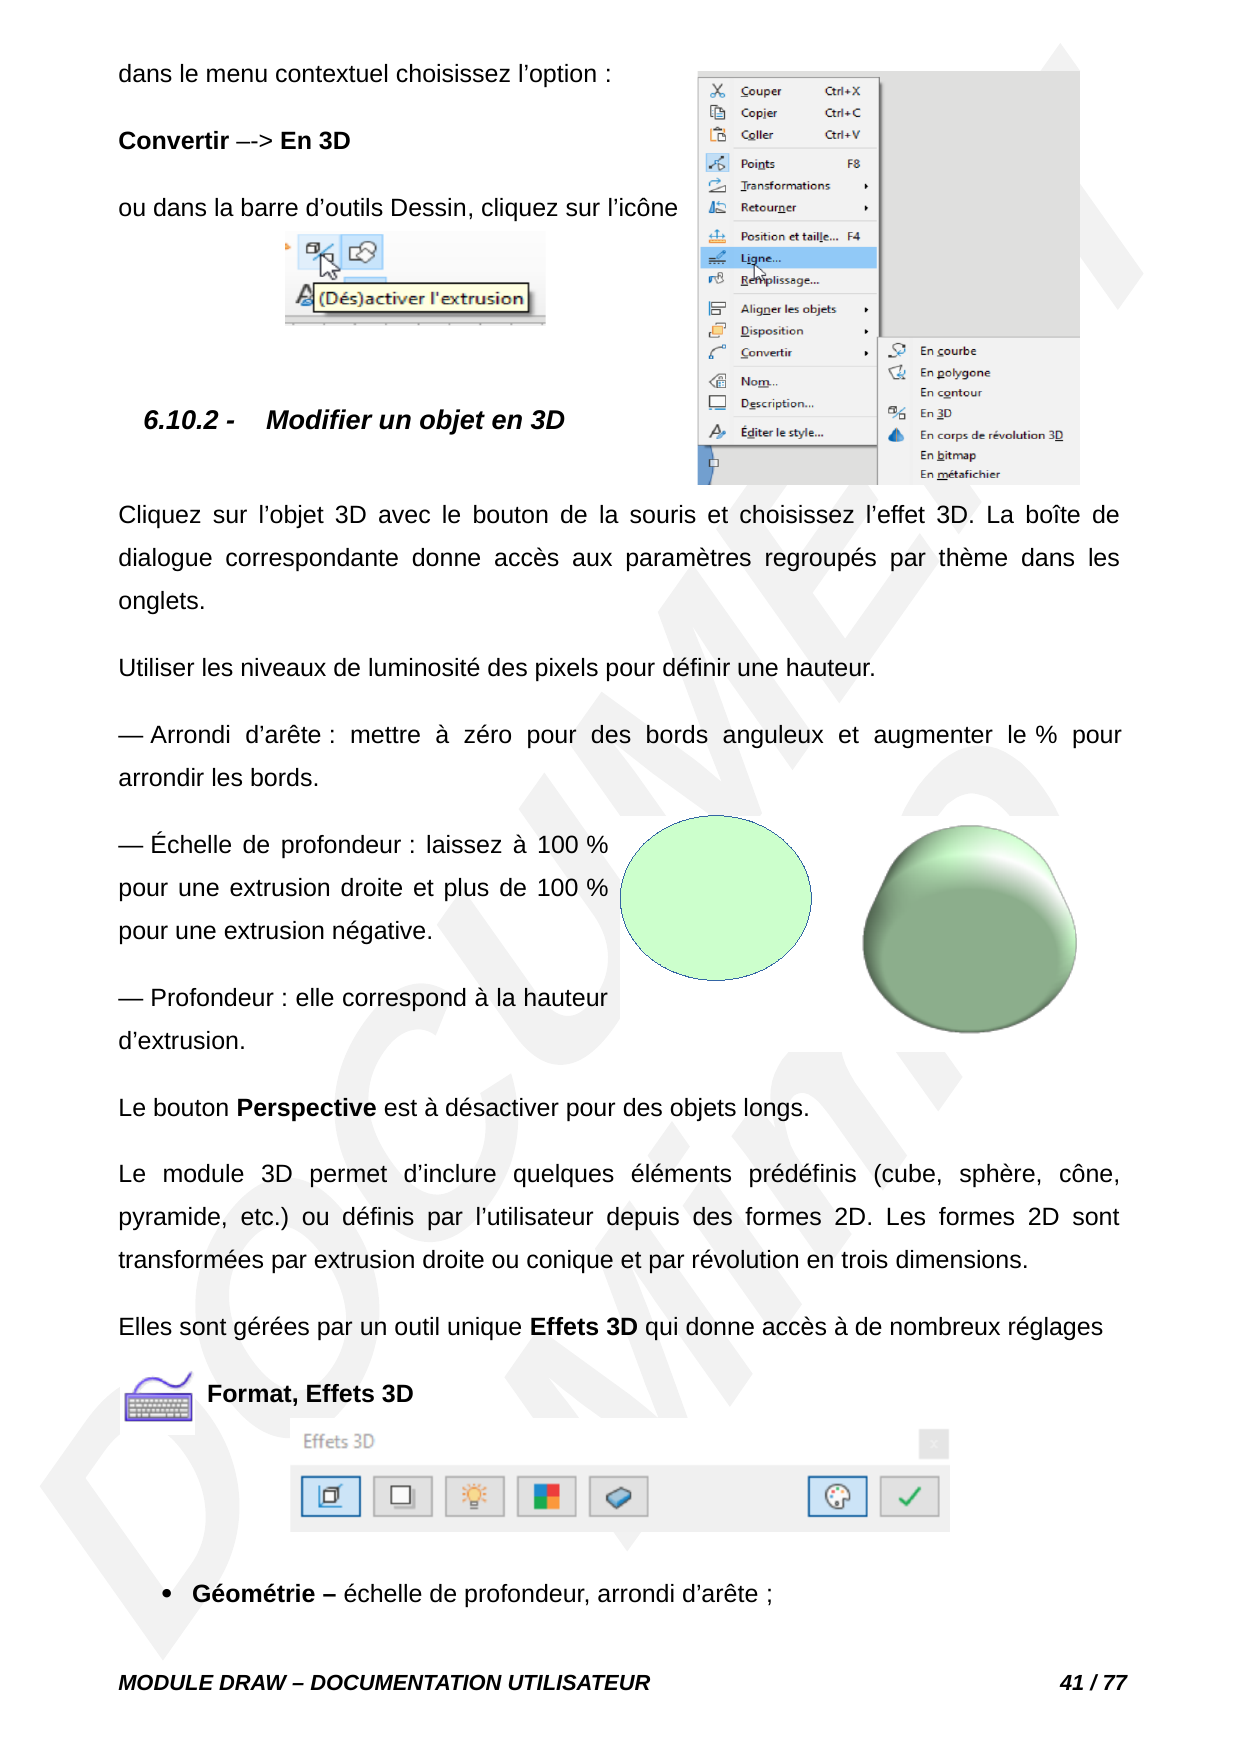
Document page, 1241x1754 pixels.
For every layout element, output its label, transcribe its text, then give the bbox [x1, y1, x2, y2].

text — Arrondi d’arête : mettre à zéro pour des bords anguleux et augmenter le % pour arrondir les bords. [118, 720, 1122, 792]
text Le module 3D permet d’inclure quelques éléments prédéfinis (cube, sphère, cône, pyramide, etc.) ou définis par l’utilisateur depuis des formes 2D. Les formes 2D sont transformées par extrusion droite ou conique et par révolution en trois dimensions. [118, 1159, 1122, 1274]
text dans le menu contextuel choisissez l’option : [118, 59, 1122, 88]
text Elles sont gérées par un outil unique Effets 3D qui donne accès à de nombreux réglages [118, 1312, 1122, 1341]
subtitle [1080, 404, 1122, 435]
subtitle Modifier un objet en 3D [143, 404, 697, 435]
picture [120, 1360, 195, 1435]
list Géométrie – échelle de profondeur, arrondi d’arête ; [162, 1579, 1122, 1608]
picture [290, 1418, 950, 1532]
text Cliquez sur l’objet 3D avec le bouton de la souris et choisissez l’effet 3D. La boîte de dialogue correspondante donne accès aux paramètres regroupés par thème dans les onglets. [118, 500, 1122, 615]
text Format, Effets 3D [195, 1379, 1122, 1408]
picture [285, 231, 546, 326]
text Utiliser les niveaux de luminosité des pixels pour définir une hauteur. [118, 653, 1122, 682]
text — Profondeur : elle correspond à la hauteur d’extrusion. [118, 983, 1122, 1054]
picture [697, 71, 1080, 485]
text [1080, 126, 1122, 154]
text Convertir –-> En 3D [118, 126, 697, 154]
text [1080, 193, 1122, 221]
text — Échelle de profondeur : laissez à 100 % pour une extrusion droite et plus de 100 % pour une extrusion négative. [118, 829, 620, 944]
text ou dans la barre d’outils Dessin, cliquez sur l’icône [118, 193, 697, 221]
text [1091, 829, 1122, 944]
text Le bouton Perspective est à désactiver pour des objets longs. [118, 1092, 1122, 1121]
